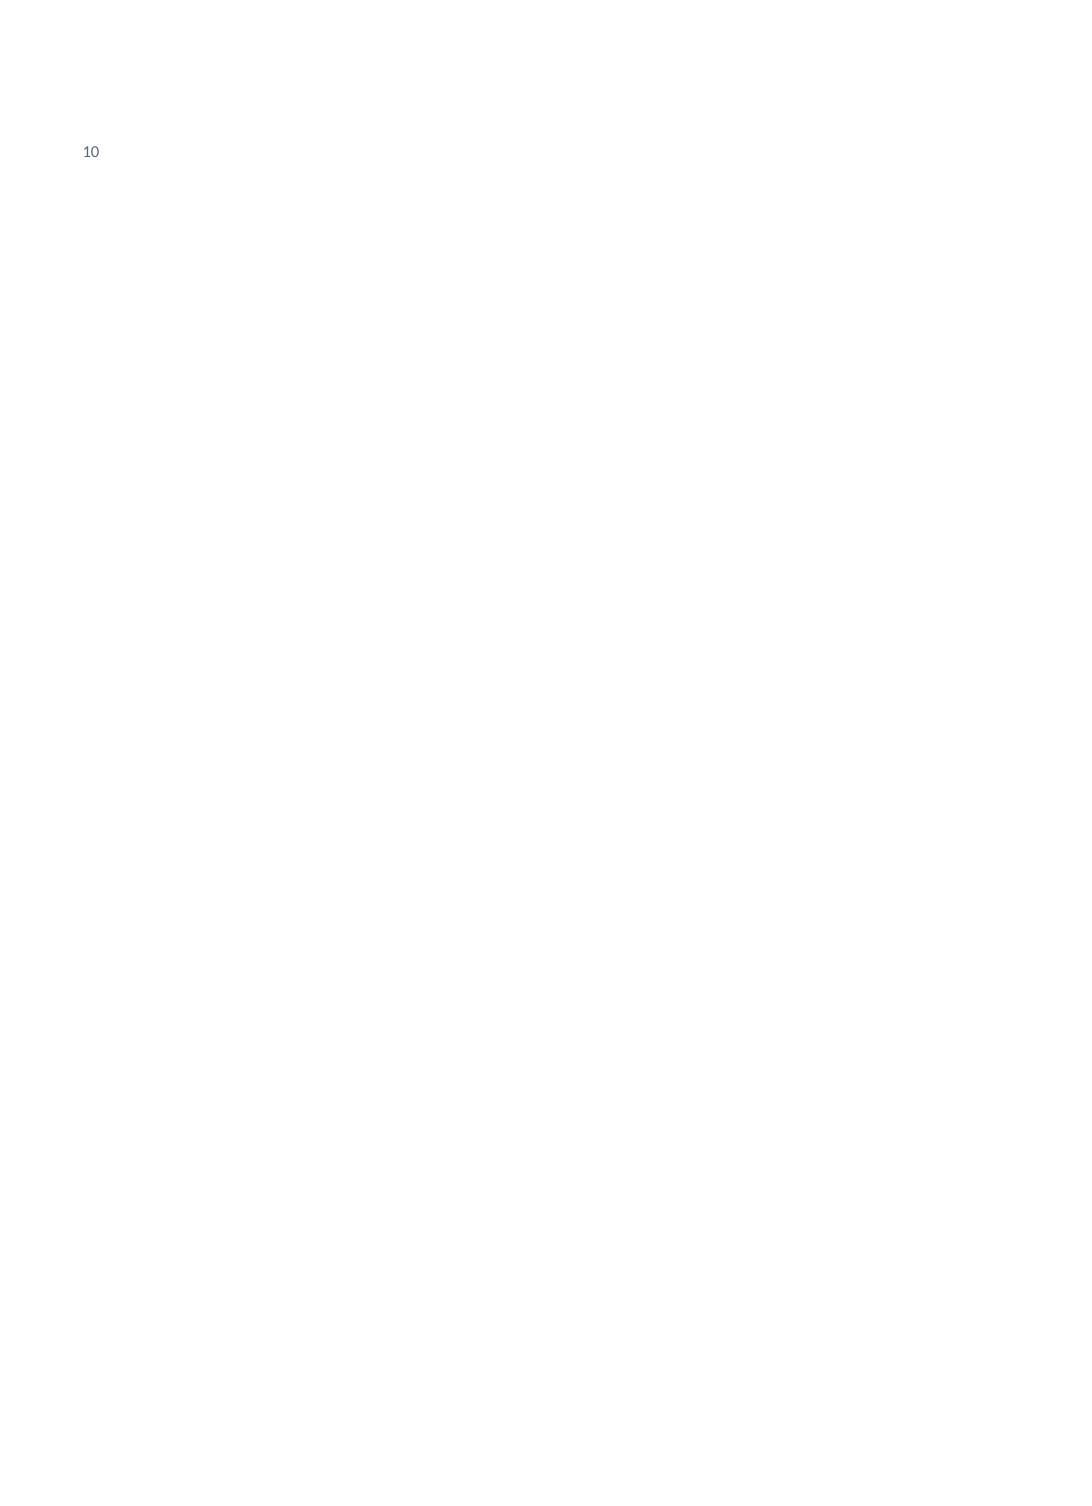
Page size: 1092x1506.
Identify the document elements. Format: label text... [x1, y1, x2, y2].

text 10 [82, 142, 1023, 162]
